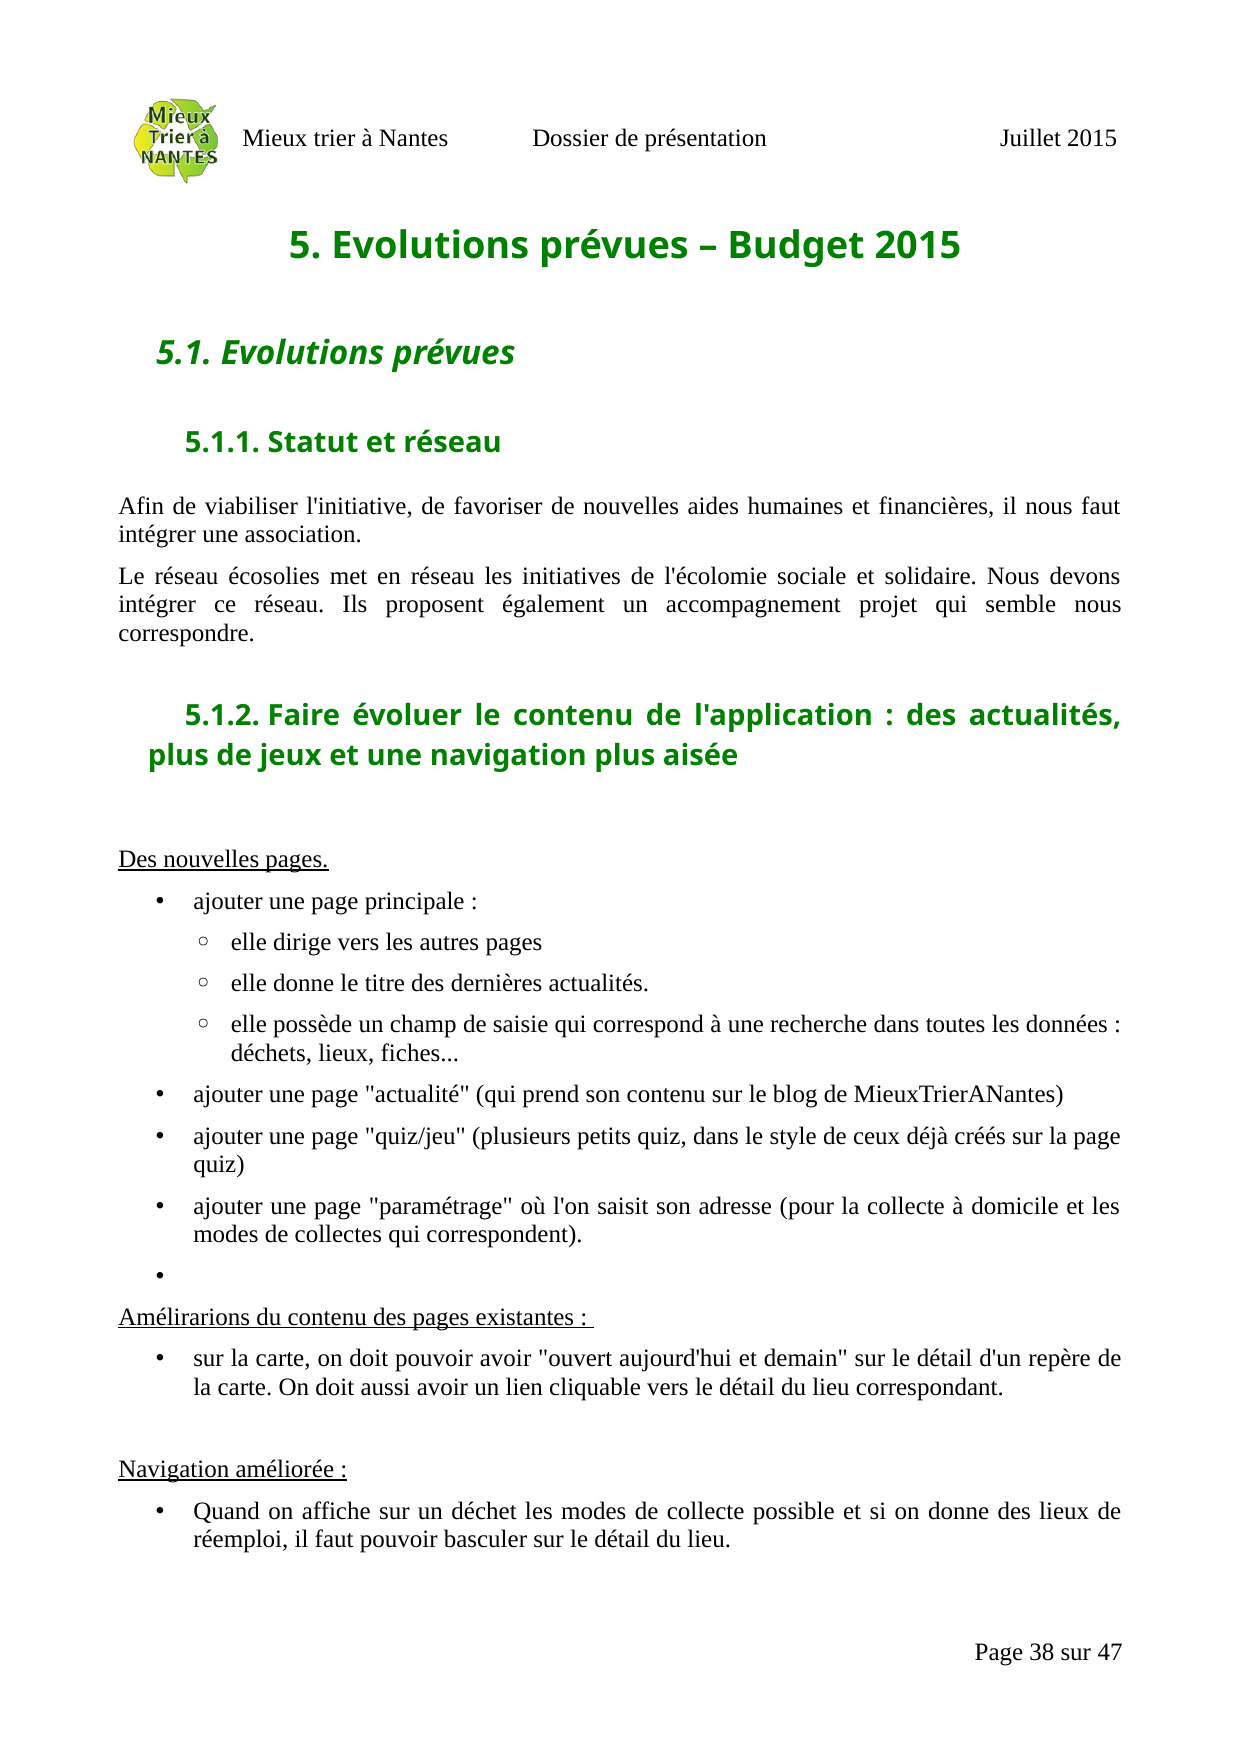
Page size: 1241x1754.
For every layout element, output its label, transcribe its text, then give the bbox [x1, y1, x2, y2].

subtitle Faire évoluer le contenu de l'application : des actualités, plus de jeux et une navigation plus aisée [148, 694, 1122, 774]
subtitle Evolutions prévues – Budget 2015 [118, 218, 1122, 270]
list elle donne le titre des dernières actualités. [193, 968, 1122, 997]
text Le réseau écosolies met en réseau les initiatives de l'écolomie sociale et solidaire. Nous devons intégrer ce réseau. Ils proposent également un accompagnement projet qui semble nous correspondre. [118, 561, 1122, 647]
subtitle Statut et réseau [148, 422, 1122, 461]
text Afin de viabiliser l'initiative, de favoriser de nouvelles aides humaines et financières, il nous faut intégrer une association. [118, 491, 1122, 548]
picture [131, 95, 221, 185]
list elle possède un champ de saisie qui correspond à une recherche dans toutes les données : déchets, lieux, fiches... [193, 1009, 1122, 1067]
list ajouter une page principale : [156, 886, 1122, 914]
list sur la carte, on doit pouvoir avoir "ouvert aujourd'hui et demain" sur le détail d'un repère de la carte. On doit aussi avoir un lien cliquable vers le détail du lieu correspondant. [156, 1343, 1122, 1401]
list Quand on affiche sur un déchet les modes de collecte possible et si on donne des lieux de réemploi, il faut pouvoir basculer sur le détail du lieu. [156, 1496, 1122, 1553]
list ajouter une page "quiz/jeu" (plusieurs petits quiz, dans le style de ceux déjà créés sur la page quiz) [156, 1121, 1122, 1178]
list ajouter une page "actualité" (qui prend son contenu sur le blog de MieuxTrierANantes) [156, 1079, 1122, 1108]
list elle dirige vers les autres pages [193, 927, 1122, 956]
list ajouter une page "paramétrage" où l'on saisit son adresse (pour la collecte à domicile et les modes de collectes qui correspondent). [156, 1191, 1122, 1248]
text Des nouvelles pages. [118, 844, 1122, 873]
text Navigation améliorée : [118, 1454, 1122, 1483]
subtitle Evolutions prévues [148, 329, 1122, 374]
text Amélirarions du contenu des pages existantes : [118, 1302, 1122, 1331]
